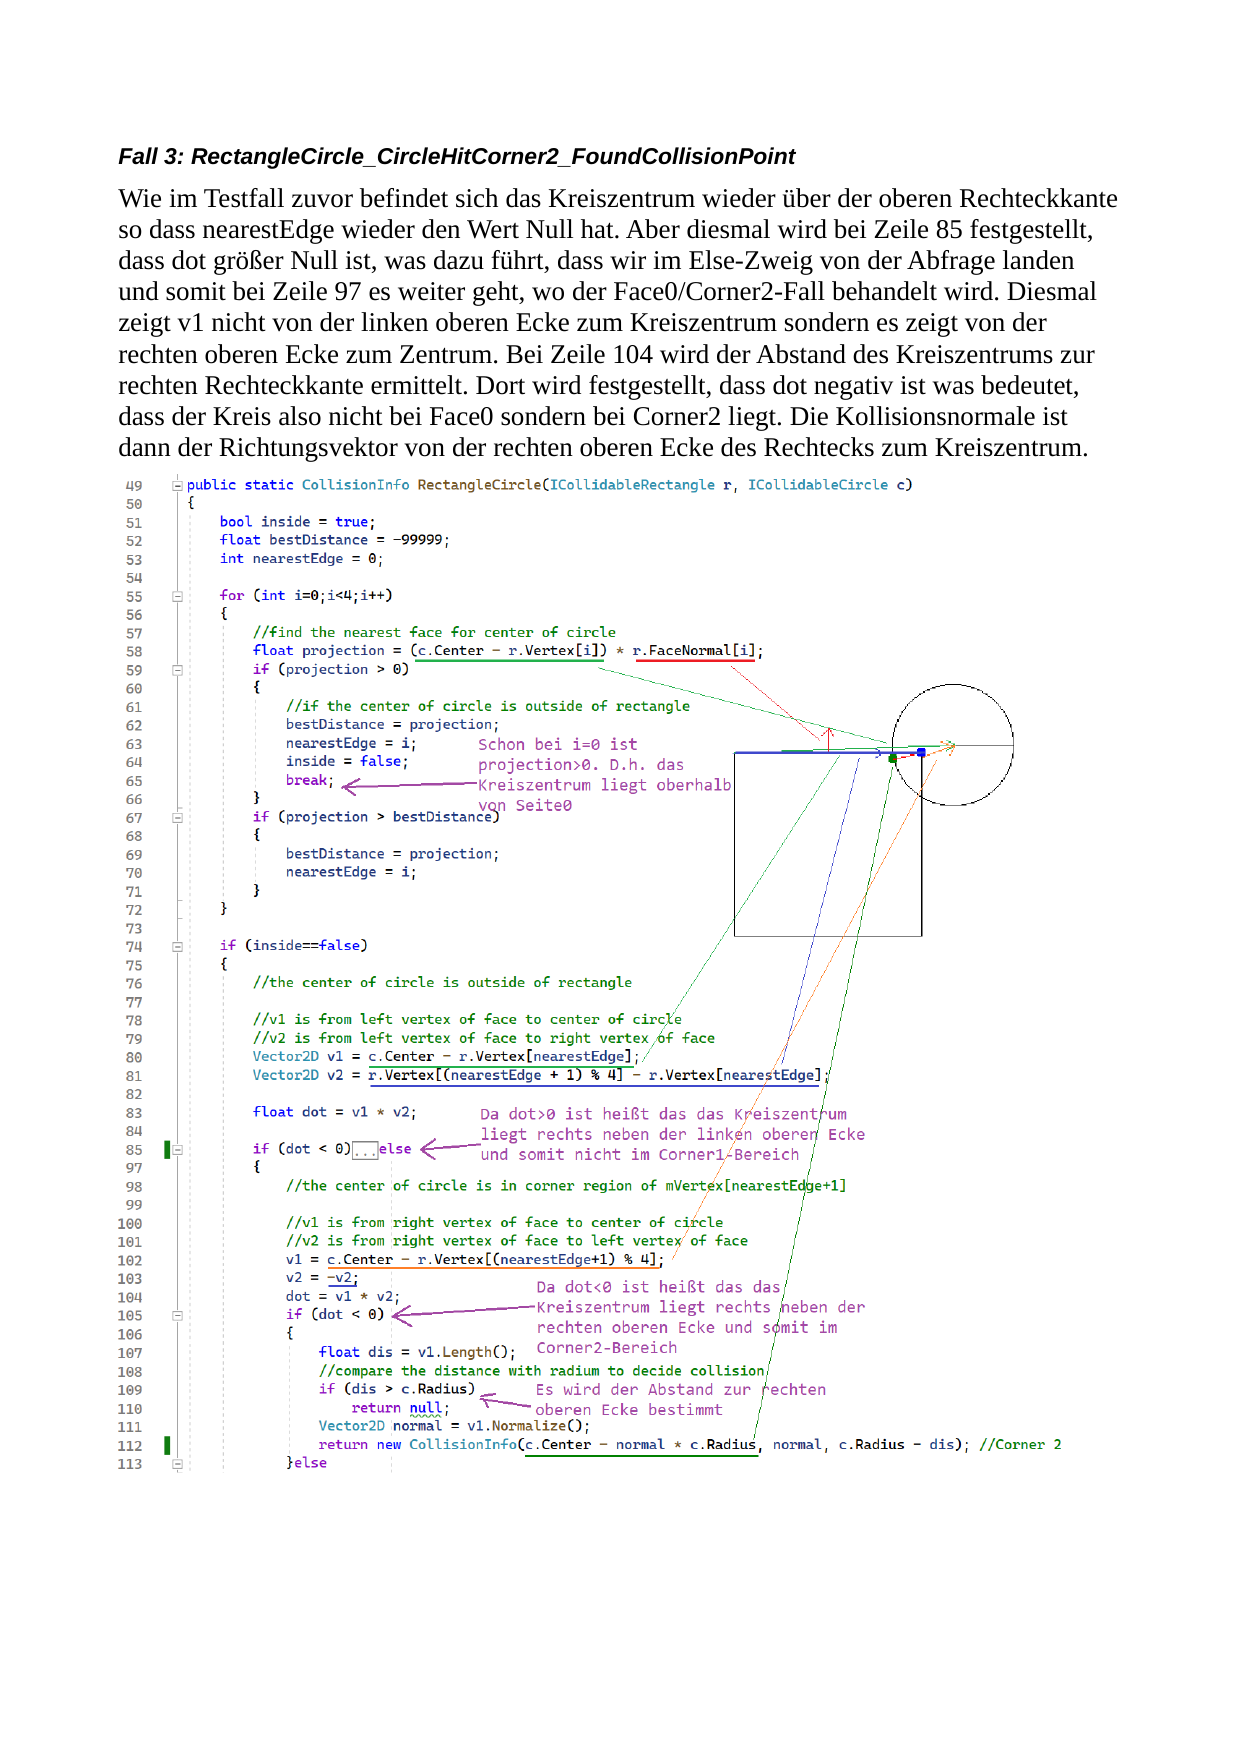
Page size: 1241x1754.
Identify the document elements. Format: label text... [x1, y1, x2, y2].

subtitle Fall 3: RectangleCircle_CircleHitCorner2_FoundCollisionPoint [118, 143, 1122, 169]
text Wie im Testfall zuvor befindet sich das Kreiszentrum wieder über der oberen Rechteckkante so dass nearestEdge wieder den Wert Null hat. Aber diesmal wird bei Zeile 85 festgestellt, dass dot größer Null ist, was dazu führt, dass wir im Else-Zweig von der Abfrage landen und somit bei Zeile 97 es weiter geht, wo der Face0/Corner2-Fall behandelt wird. Diesmal zeigt v1 nicht von der linken oberen Ecke zum Kreiszentrum sondern es zeigt von der rechten oberen Ecke zum Zentrum. Bei Zeile 104 wird der Abstand des Kreiszentrums zur rechten Rechteckkante ermittelt. Dort wird festgestellt, dass dot negativ ist was bedeutet, dass der Kreis also nicht bei Face0 sondern bei Corner2 liegt. Die Kollisionsnormale ist dann der Richtungsvektor von der rechten oberen Ecke des Rechtecks zum Kreiszentrum. [118, 182, 1122, 462]
